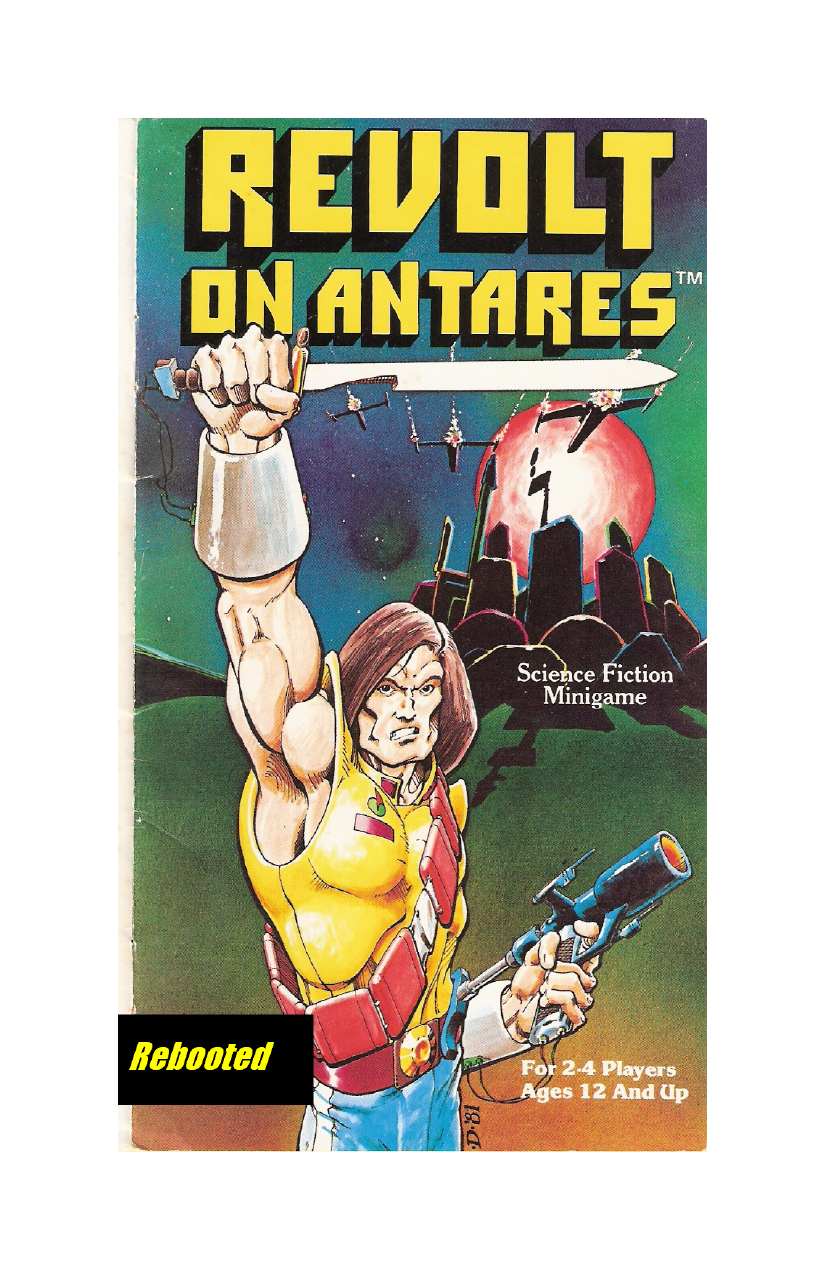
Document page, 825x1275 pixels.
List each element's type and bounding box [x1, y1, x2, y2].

picture [118, 118, 707, 1152]
